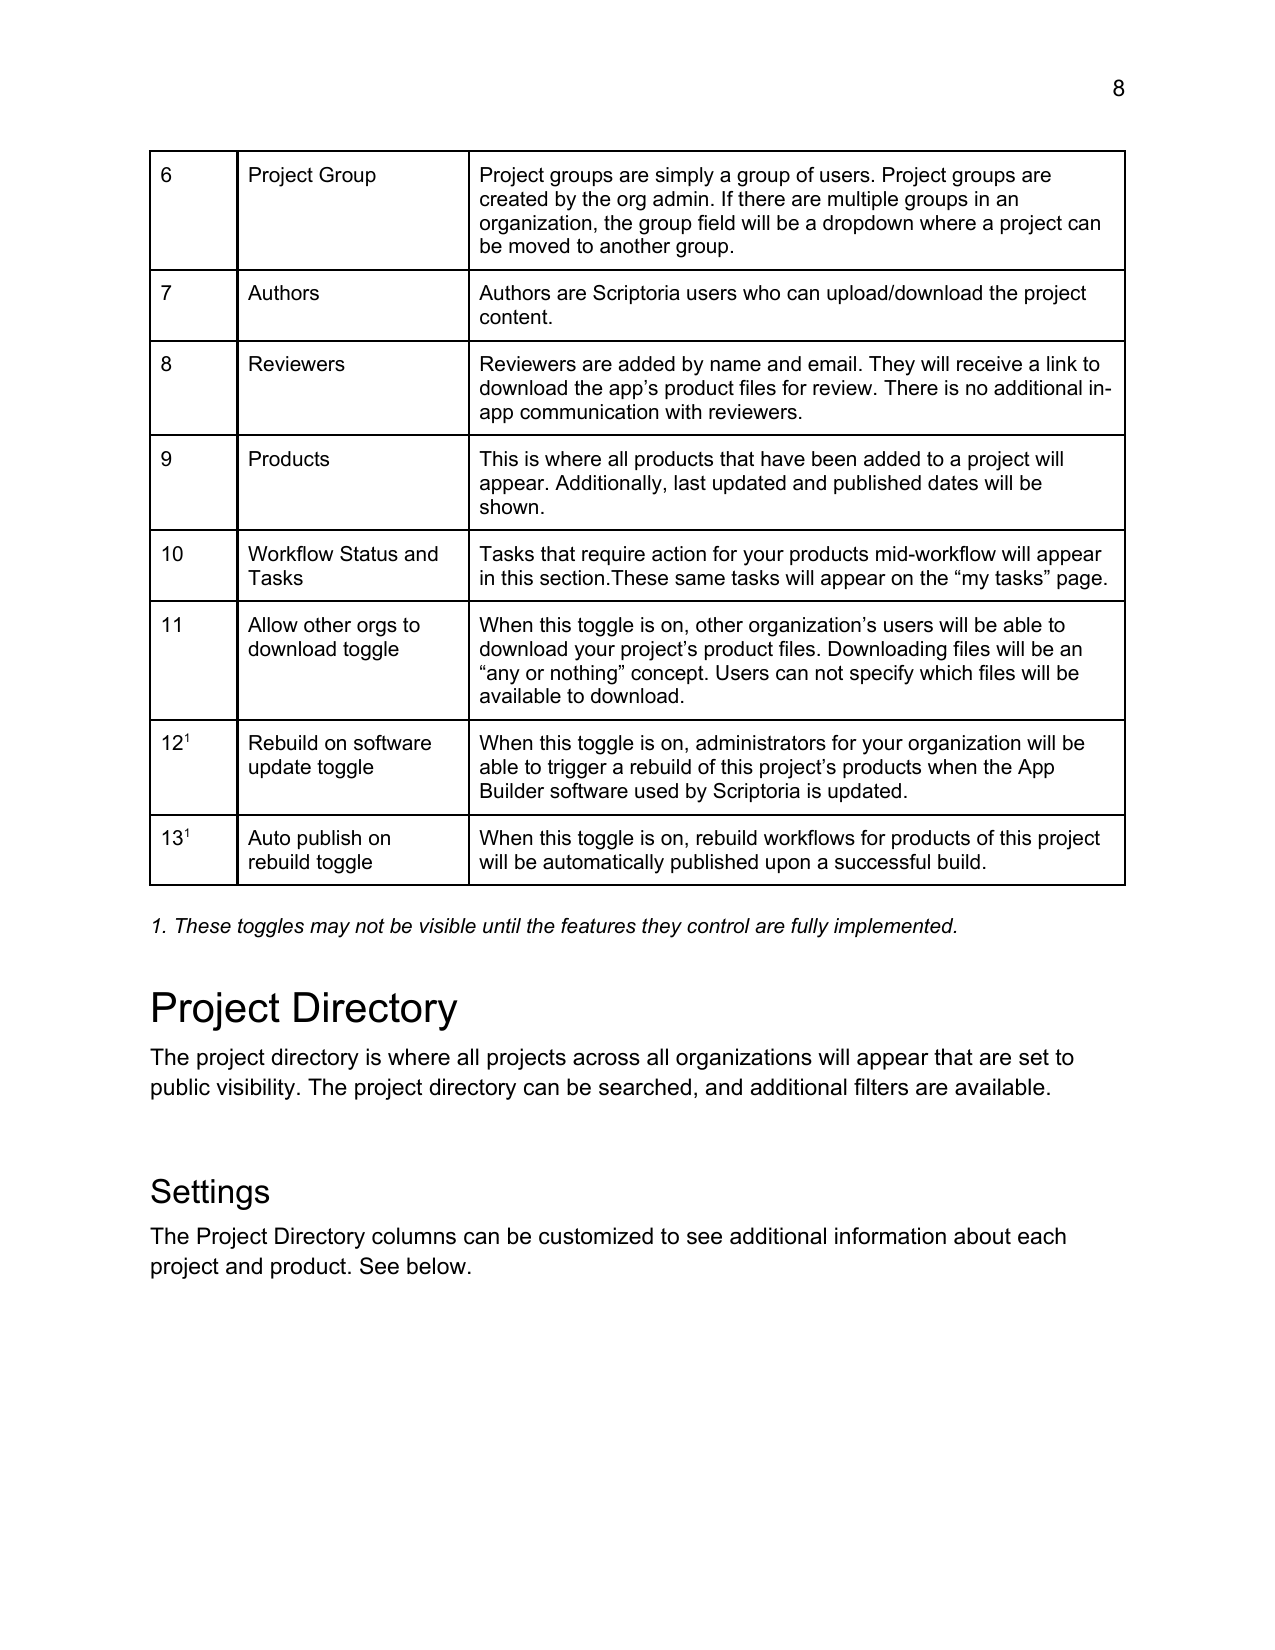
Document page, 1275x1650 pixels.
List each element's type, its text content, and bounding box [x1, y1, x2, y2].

table_cell Project Group [239, 152, 468, 269]
table_cell Workflow Status and Tasks [239, 531, 468, 600]
table_cell 131 [151, 816, 236, 884]
table_cell Authors are Scriptoria users who can upload/download the project content. [470, 271, 1124, 339]
table_cell 121 [151, 721, 236, 813]
table_cell When this toggle is on, administrators for your organization will be able to trigger a rebuild of this project’s products when the App Builder software used by Scriptoria is updated. [470, 721, 1124, 813]
table_cell When this toggle is on, rebuild workflows for products of this project will be automatically published upon a successful build. [470, 816, 1124, 884]
table_cell Allow other orgs to download toggle [239, 602, 468, 719]
subtitle Settings [150, 1172, 1125, 1210]
table_cell Reviewers [239, 342, 468, 434]
table_cell 8 [151, 342, 236, 434]
subtitle Project Directory [150, 983, 1125, 1031]
table_cell 9 [151, 436, 236, 529]
table_cell 10 [151, 531, 236, 600]
text The project directory is where all projects across all organizations will appear that are set to public visibility. The project directory can be searched, and additional filters are available. [150, 1043, 1125, 1100]
table_cell Auto publish on rebuild toggle [239, 816, 468, 884]
table_cell When this toggle is on, other organization’s users will be able to download your project’s product files. Downloading files will be an “any or nothing” concept. Users can not specify which files will be available to download. [470, 602, 1124, 719]
table_cell 6 [151, 152, 236, 269]
table_cell Products [239, 436, 468, 529]
text The Project Directory columns can be customized to see additional information about each project and product. See below. [150, 1223, 1125, 1279]
table_cell 7 [151, 271, 236, 339]
table_cell Rebuild on software update toggle [239, 721, 468, 813]
table_cell This is where all products that have been added to a project will appear. Additionally, last updated and published dates will be shown. [470, 436, 1124, 529]
table_cell Tasks that require action for your products mid-workflow will appear in this section.These same tasks will appear on the “my tasks” page. [470, 531, 1124, 600]
table_cell Reviewers are added by name and email. They will receive a link to download the app’s product files for review. There is no additional in-app communication with reviewers. [470, 342, 1124, 434]
table_cell Authors [239, 271, 468, 339]
text 1. These toggles may not be visible until the features they control are fully implemented. [150, 914, 1125, 938]
table_cell Project groups are simply a group of users. Project groups are created by the org admin. If there are multiple groups in an organization, the group field will be a dropdown where a project can be moved to another group. [470, 152, 1124, 269]
table_cell 11 [151, 602, 236, 719]
